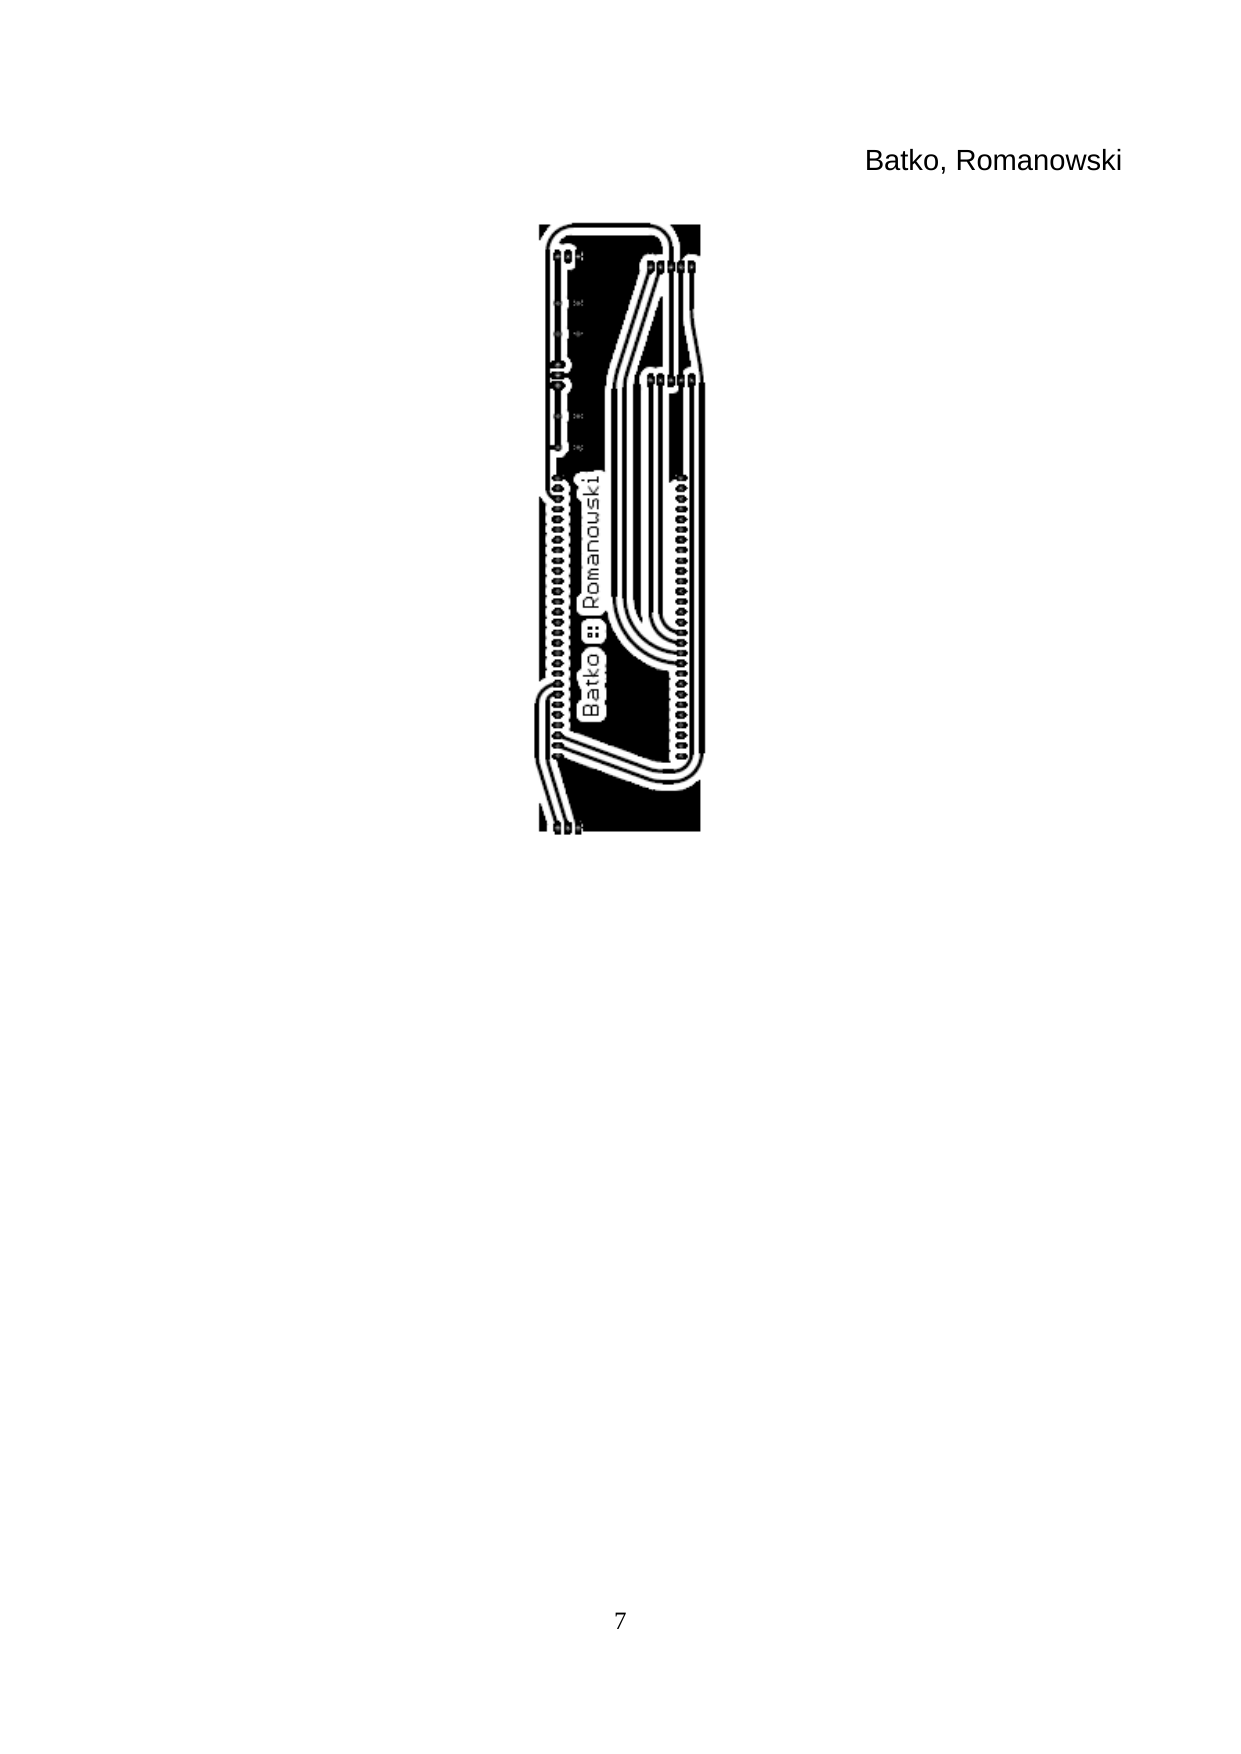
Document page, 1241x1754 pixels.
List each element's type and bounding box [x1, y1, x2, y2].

picture [519, 206, 721, 849]
